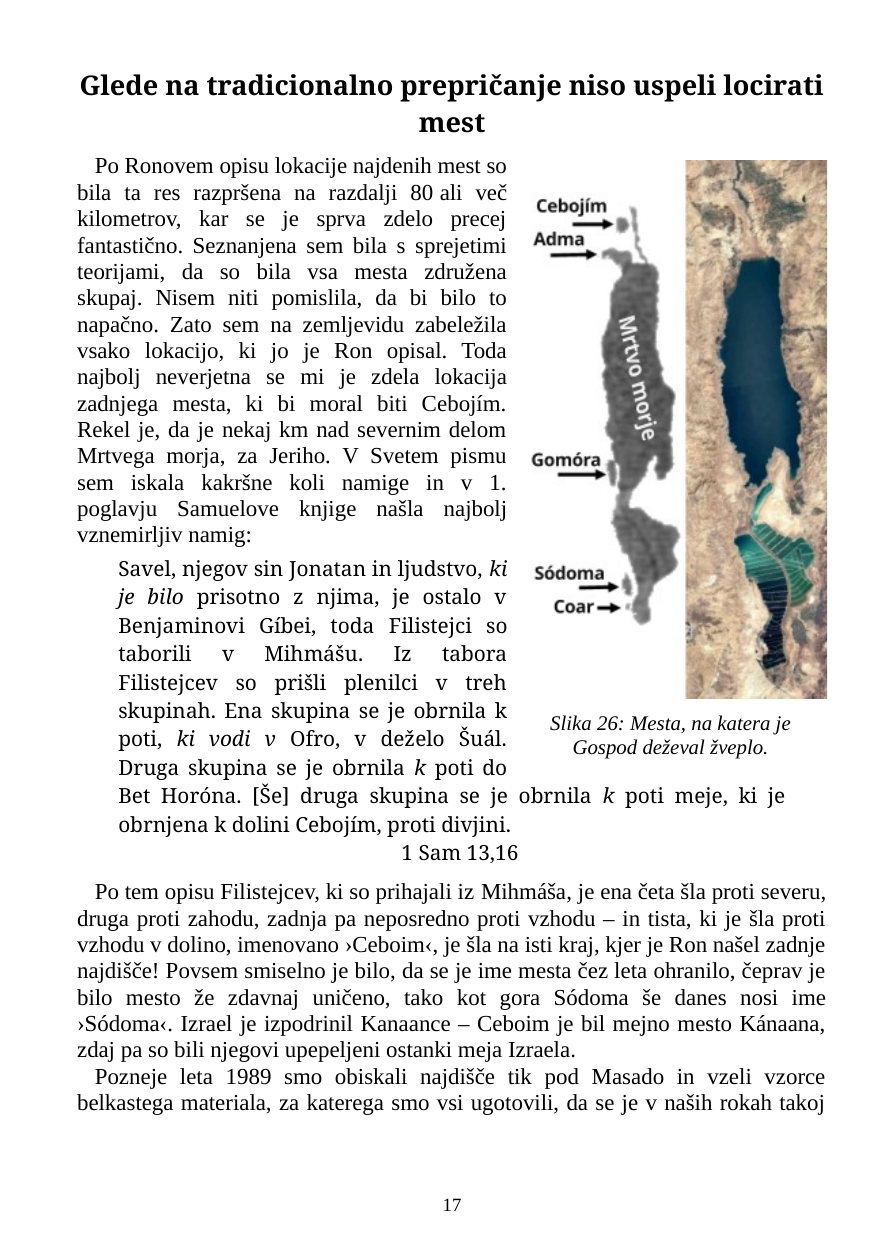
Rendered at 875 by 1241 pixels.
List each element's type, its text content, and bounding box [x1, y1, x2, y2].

text Savel, njegov sin Jonatan in ljudstvo, ki je bilo prisotno z njima, je ostalo v Benjaminovi Gíbei, toda Filistejci so taborili v Mihmášu. Iz tabora Filistejcev so prišli plenilci v treh skupinah. Ena skupina se je obrnila k poti, ki vodi v Ofro, v deželo Šuál. Druga skupina se je obrnila k poti do Bet Horóna. [Še] druga skupina se je obrnila k poti meje, ki je obrnjena k dolini Cebojím, proti divjini. 1 Sam 13,16 [118, 554, 785, 867]
picture [521, 160, 828, 699]
text Slika 26: Mesta, na katera je Gospod deževal žveplo. [513, 161, 827, 759]
text Po Ronovem opisu lokacije najdenih mest so bila ta res razpršena na razdalji 80 ali več kilometrov, kar se je sprva zdelo precej fantastično. Seznanjena sem bila s sprejetimi teorijami, da so bila vsa mesta združena skupaj. Nisem niti pomislila, da bi bilo to napačno. Zato sem na zemljevidu zabeležila vsako lokacijo, ki jo je Ron opisal. Toda najbolj neverjetna se mi je zdela lokacija zadnjega mesta, ki bi moral biti Cebojím. Rekel je, da je nekaj km nad severnim delom Mrtvega morja, za Jeriho. V Svetem pismu sem iskala kakršne koli namige in v 1. poglavju Samuelove knjige našla najbolj vznemirljiv namig: [77, 153, 827, 548]
subtitle Glede na tradicionalno prepričanje niso uspeli locirati mest [77, 66, 827, 140]
text Pozneje leta 1989 smo obiskali najdišče tik pod Masado in vzeli vzorce belkastega materiala, za katerega smo vsi ugotovili, da se je v naših rokah takoj [77, 1063, 827, 1116]
text Po tem opisu Filistejcev, ki so prihajali iz Mihmáša, je ena četa šla proti severu, druga proti zahodu, zadnja pa neposredno proti vzhodu – in tista, ki je šla proti vzhodu v dolino, imenovano ›Ceboim‹, je šla na isti kraj, kjer je Ron našel zadnje najdišče! Povsem smiselno je bilo, da se je ime mesta čez leta ohranilo, čeprav je bilo mesto že zdavnaj uničeno, tako kot gora Sódoma še danes nosi ime ›Sódoma‹. Izrael je izpodrinil Kanaance – Ceboim je bil mejno mesto Kánaana, zdaj pa so bili njegovi upepeljeni ostanki meja Izraela. [77, 878, 827, 1063]
